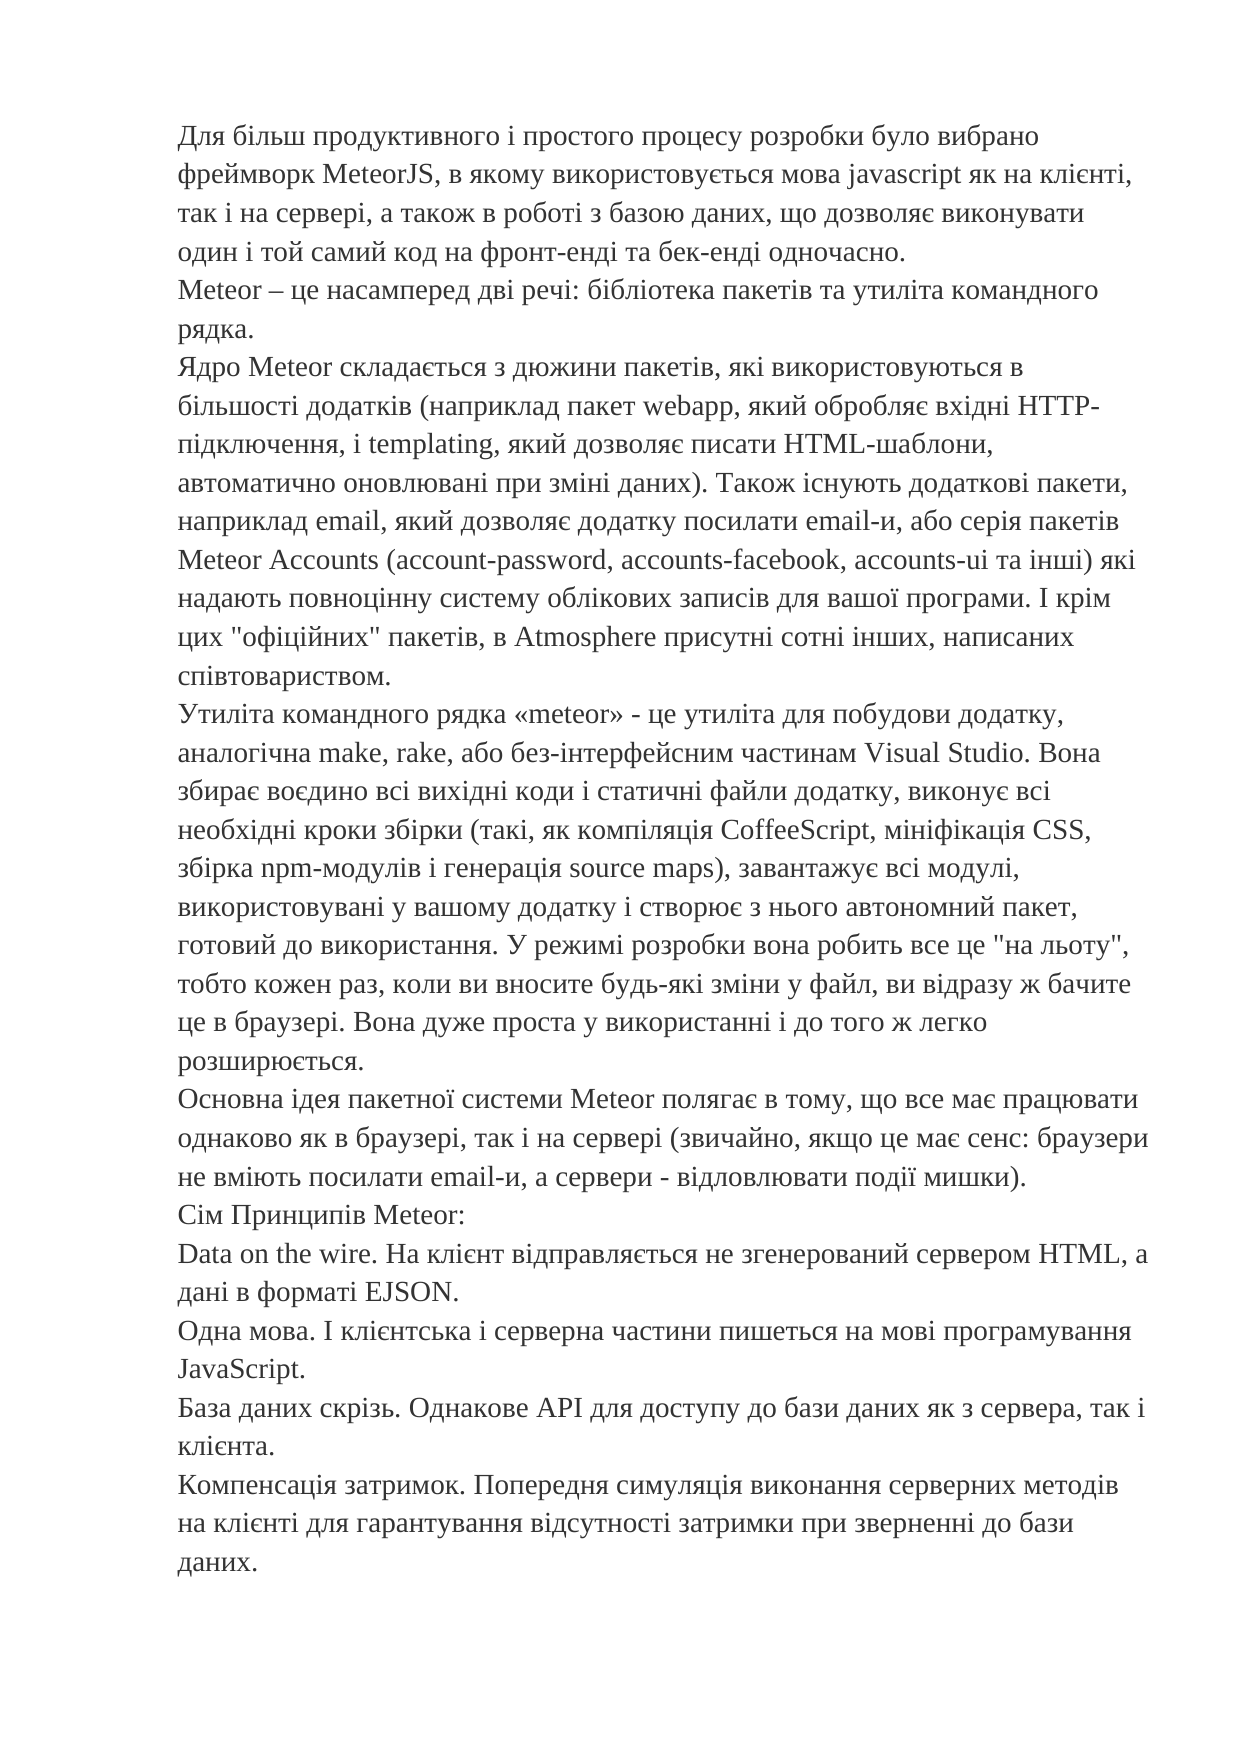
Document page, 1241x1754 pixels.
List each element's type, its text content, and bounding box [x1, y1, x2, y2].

text Основна ідея пакетної системи Meteor полягає в тому, що все має працювати однаково як в браузері, так і на сервері (звичайно, якщо це має сенс: браузери не вміють посилати email-и, а сервери - відловлювати події мишки). [177, 1082, 1152, 1192]
text Сім Принципів Meteor: [177, 1197, 1152, 1231]
text Одна мова. І клієнтська і серверна частини пишеться на мові програмування JavaScript. [177, 1313, 1152, 1385]
text Утиліта командного рядка «meteor» - це утиліта для побудови додатку, аналогічна make, rake, або без-інтерфейсним частинам Visual Studio. Вона збирає воєдино всі вихідні коди і статичні файли додатку, виконує всі необхідні кроки збірки (такі, як компіляція CoffeeScript, мініфікація CSS, збірка npm-модулів і генерація source maps), завантажує всі модулі, використовувані у вашому додатку і створює з нього автономний пакет, готовий до використання. У режимі розробки вона робить все це "на льоту", тобто кожен раз, коли ви вносите будь-які зміни у файл, ви відразу ж бачите це в браузері. Вона дуже проста у використанні і до того ж легко розширюється. [177, 696, 1152, 1077]
text Ядро Meteor складається з дюжини пакетів, які використовуються в більшості додатків (наприклад пакет webapp, який обробляє вхідні HTTP-підключення, і templating, який дозволяє писати HTML-шаблони, автоматично оновлювані при зміні даних). Також існують додаткові пакети, наприклад email, який дозволяє додатку посилати email-и, або серія пакетів Meteor Accounts (account-password, accounts-facebook, accounts-ui та інші) які надають повноцінну систему облікових записів для вашої програми. І крім цих "офіційних" пакетів, в Atmosphere присутні сотні інших, написаних співтовариством. [177, 349, 1152, 691]
text База даних скрізь. Однакове API для доступу до бази даних як з сервера, так і клієнта. [177, 1390, 1152, 1462]
text Data on the wire. На клієнт відправляється не згенерований сервером HTML, а дані в форматі EJSON. [177, 1236, 1152, 1308]
text Компенсація затримок. Попередня симуляція виконання серверних методів на клієнті для гарантування відсутності затримки при зверненні до бази даних. [177, 1467, 1152, 1578]
text Для більш продуктивного і простого процесу розробки було вибрано фреймворк MeteorJS, в якому використовується мова javascript як на клієнті, так і на сервері, а також в роботі з базою даних, що дозволяє виконувати один і той самий код на фронт-енді та бек-енді одночасно. [177, 118, 1152, 267]
text Meteor – це насамперед дві речі: бібліотека пакетів та утиліта командного рядка. [177, 272, 1152, 344]
